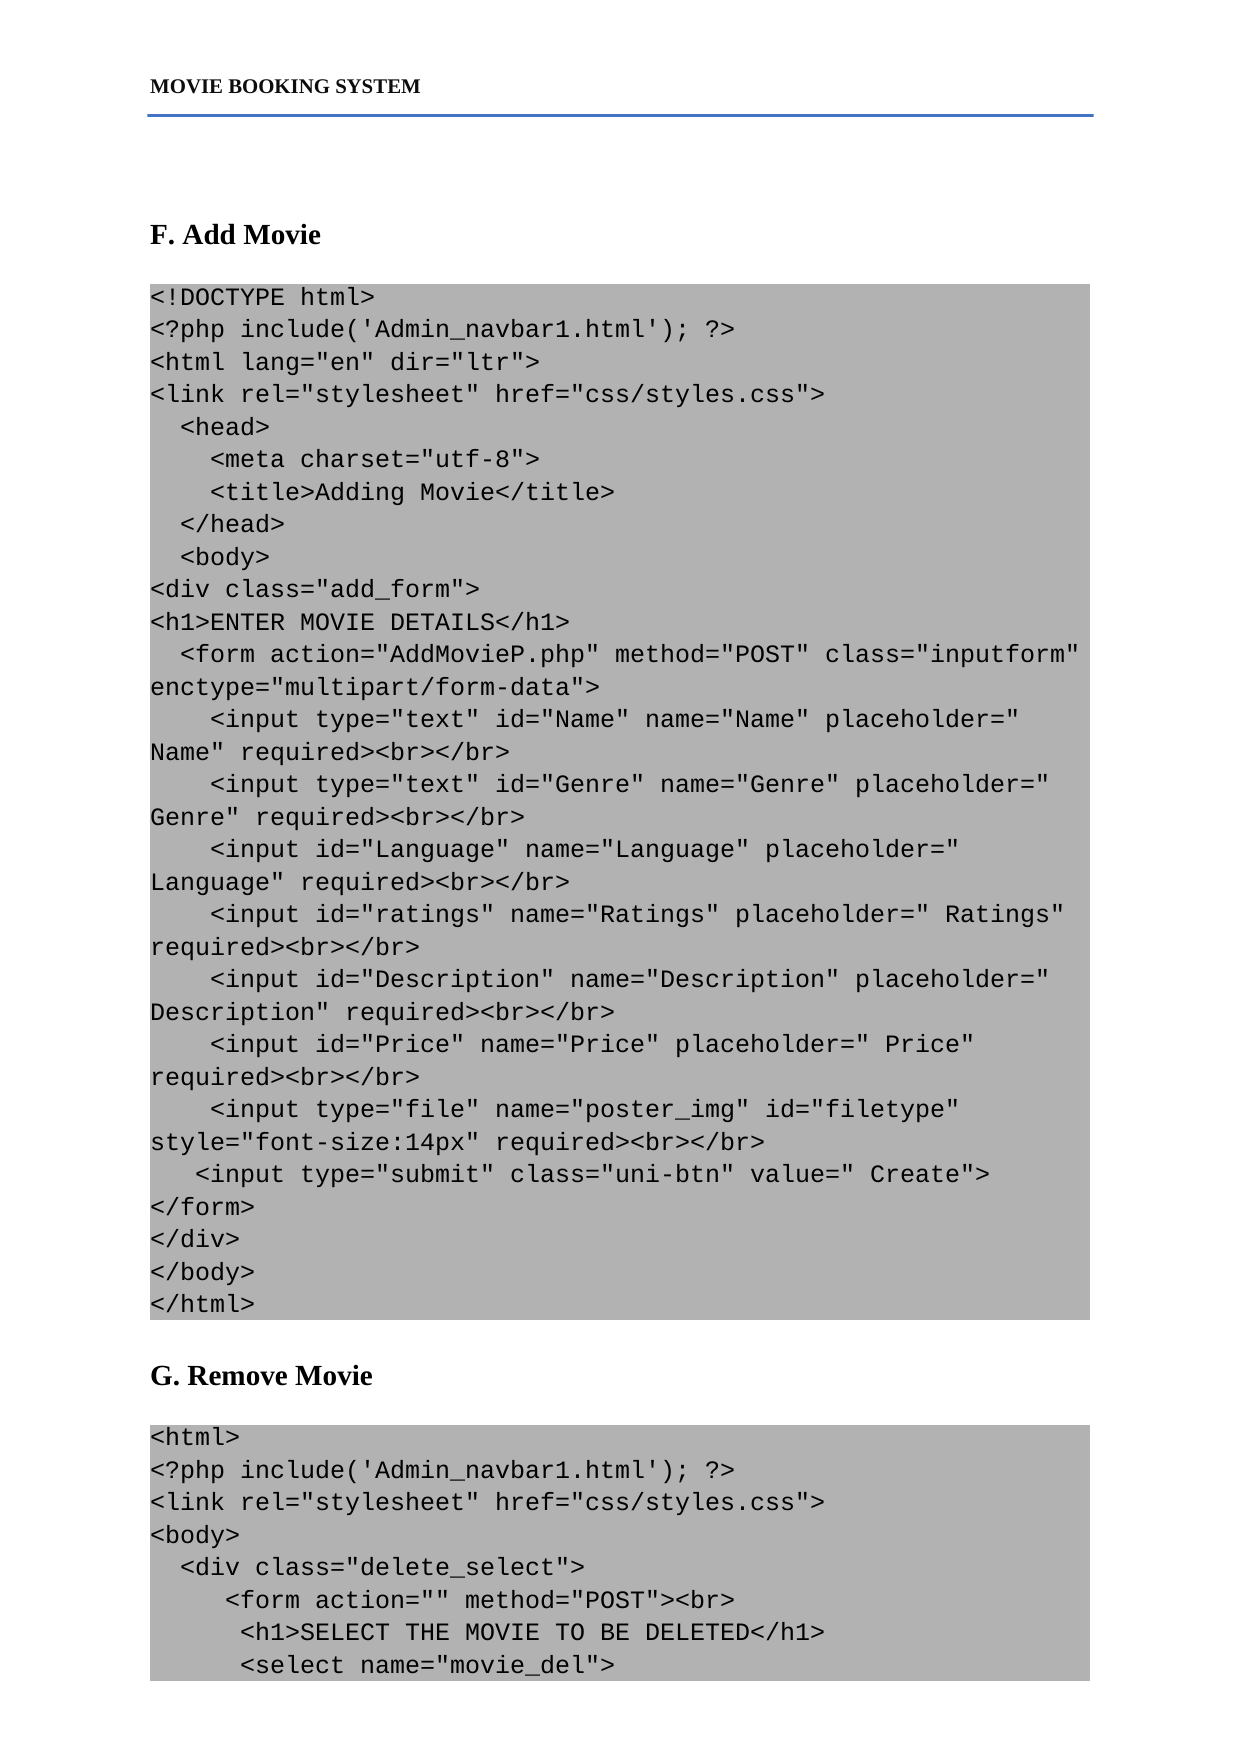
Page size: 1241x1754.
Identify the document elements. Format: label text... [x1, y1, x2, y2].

text <?php include('Admin_navbar1.html'); ?> [150, 1457, 1090, 1486]
text <input id="Language" name="Language" placeholder=" Language" required><br></br> [150, 837, 1090, 898]
text </head> [150, 512, 1090, 540]
text </body> [150, 1259, 1090, 1288]
text <h1>ENTER MOVIE DETAILS</h1> [150, 609, 1090, 638]
text <?php include('Admin_navbar1.html'); ?> [150, 317, 1090, 345]
text <input id="ratings" name="Ratings" placeholder=" Ratings" required><br></br> [150, 902, 1090, 963]
text F. Add Movie [150, 217, 1090, 251]
text G. Remove Movie [150, 1358, 1090, 1391]
text <link rel="stylesheet" href="css/styles.css"> [150, 1490, 1090, 1518]
text <head> [150, 414, 1090, 443]
text <div class="add_form"> [150, 577, 1090, 605]
text <input type="text" id="Name" name="Name" placeholder=" Name" required><br></br> [150, 707, 1090, 768]
text </form> [150, 1194, 1090, 1223]
text <form action="AddMovieP.php" method="POST" class="inputform" enctype="multipart/form-data"> [150, 642, 1090, 703]
text <select name="movie_del"> [150, 1652, 1090, 1681]
text <!DOCTYPE html> [150, 284, 1090, 313]
text <html> [150, 1425, 1090, 1453]
text </html> [150, 1292, 1090, 1320]
text <input id="Price" name="Price" placeholder=" Price" required><br></br> [150, 1032, 1090, 1093]
text <input type="file" name="poster_img" id="filetype" style="font-size:14px" required><br></br> [150, 1097, 1090, 1158]
text <div class="delete_select"> [150, 1555, 1090, 1583]
text <html lang="en" dir="ltr"> [150, 349, 1090, 378]
text <meta charset="utf-8"> [150, 447, 1090, 475]
text <input id="Description" name="Description" placeholder=" Description" required><br></br> [150, 967, 1090, 1028]
text <h1>SELECT THE MOVIE TO BE DELETED</h1> [150, 1620, 1090, 1648]
text <link rel="stylesheet" href="css/styles.css"> [150, 382, 1090, 410]
text <input type="submit" class="uni-btn" value=" Create"> [150, 1162, 1090, 1190]
text <input type="text" id="Genre" name="Genre" placeholder=" Genre" required><br></br> [150, 772, 1090, 833]
text <body> [150, 544, 1090, 573]
text <body> [150, 1522, 1090, 1551]
text <title>Adding Movie</title> [150, 479, 1090, 508]
text <form action="" method="POST"><br> [150, 1587, 1090, 1616]
text </div> [150, 1227, 1090, 1255]
